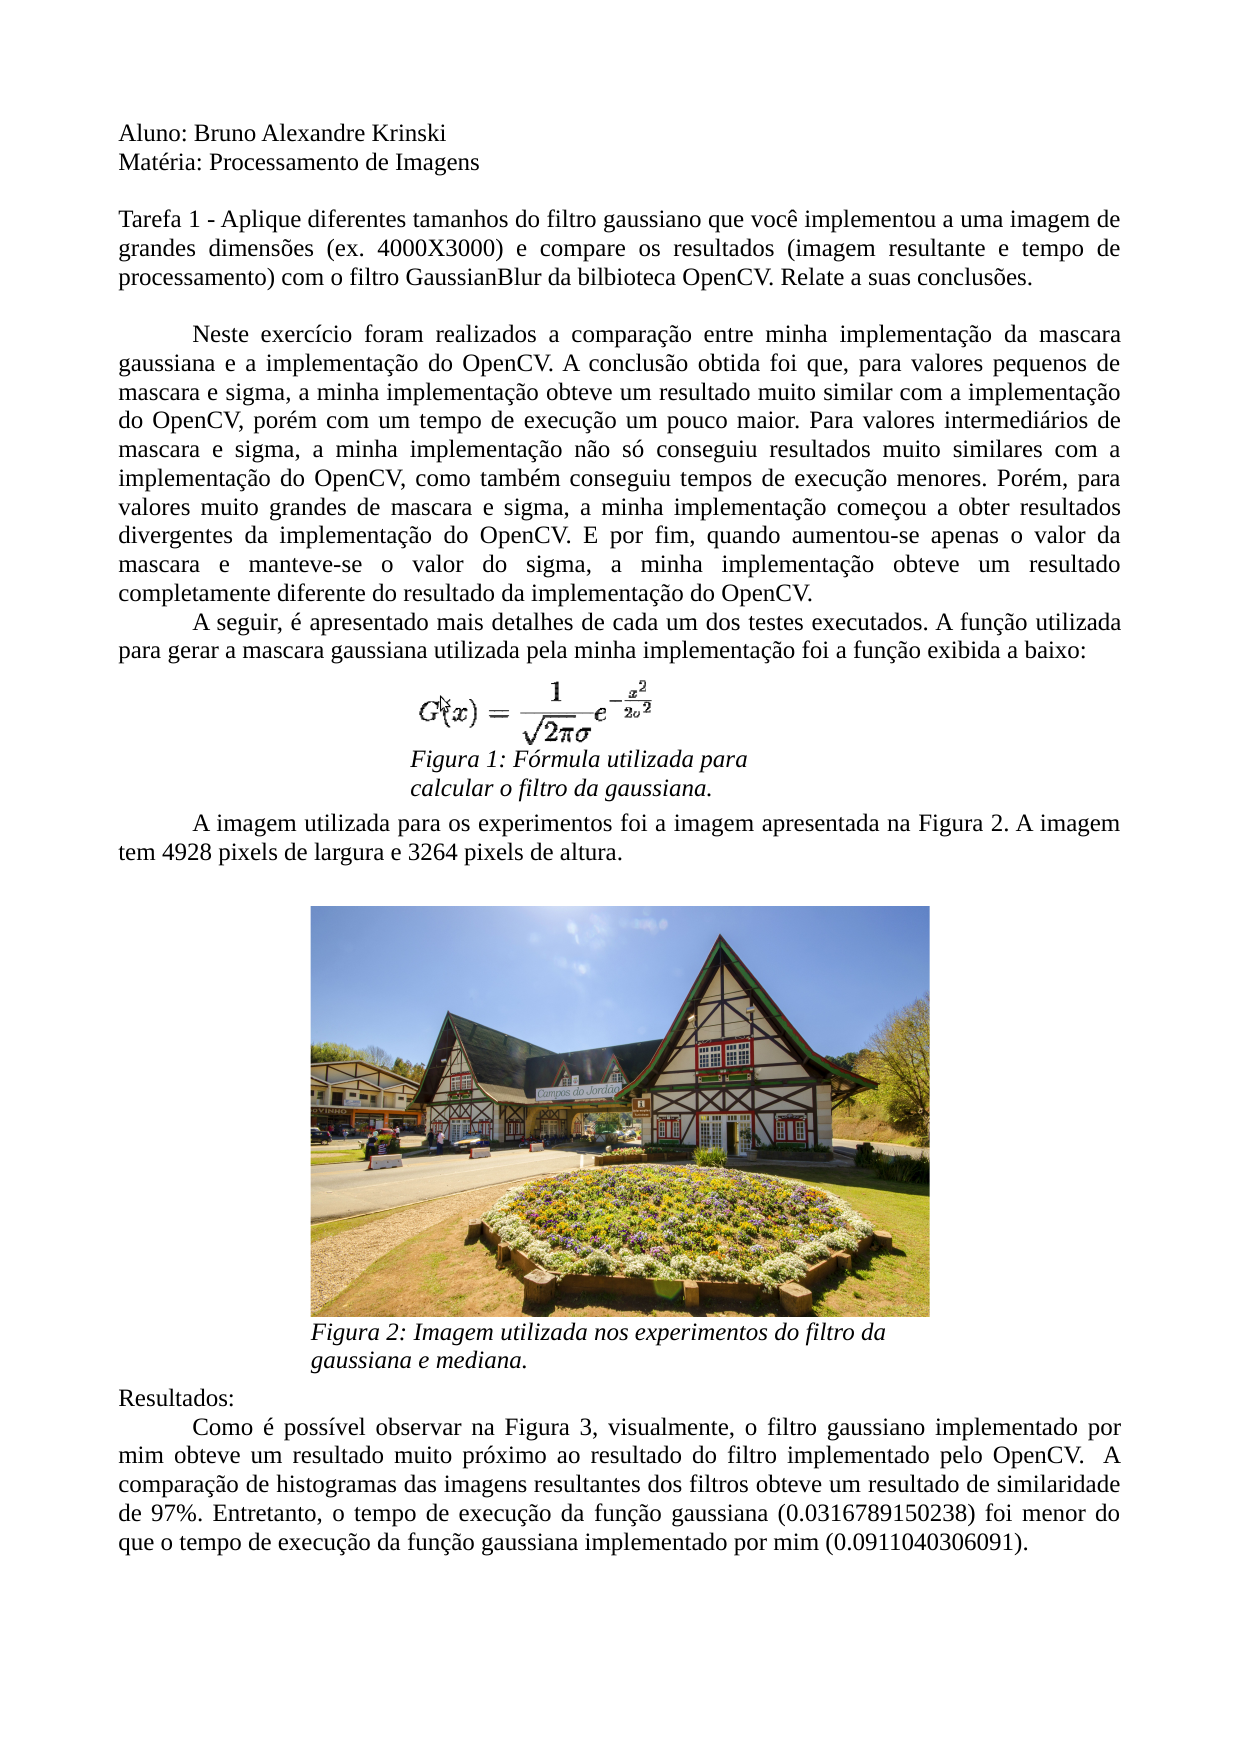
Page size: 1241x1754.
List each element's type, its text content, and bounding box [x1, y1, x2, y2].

picture [410, 676, 663, 745]
text A seguir, é apresentado mais detalhes de cada um dos testes executados. A função utilizada para gerar a mascara gaussiana utilizada pela minha implementação foi a função exibida a baixo: [118, 607, 1122, 664]
text A imagem utilizada para os experimentos foi a imagem apresentada na Figura 2. A imagem tem 4928 pixels de largura e 3264 pixels de altura. [118, 808, 1122, 866]
text Figura 2: Imagem utilizada nos experimentos do filtro da gaussiana e mediana. [311, 1317, 930, 1374]
text Figura 1: Fórmula utilizada para calcular o filtro da gaussiana. [410, 677, 830, 802]
picture [310, 906, 930, 1317]
text Tarefa 1 - Aplique diferentes tamanhos do filtro gaussiano que você implementou a uma imagem de grandes dimensões (ex. 4000X3000) e compare os resultados (imagem resultante e tempo de processamento) com o filtro GaussianBlur da bilbioteca OpenCV. Relate a suas conclusões. [118, 204, 1122, 291]
text Como é possível observar na Figura 3, visualmente, o filtro gaussiano implementado por mim obteve um resultado muito próximo ao resultado do filtro implementado pelo OpenCV. A comparação de histogramas das imagens resultantes dos filtros obteve um resultado de similaridade de 97%. Entretanto, o tempo de execução da função gaussiana (0.0316789150238) foi menor do que o tempo de execução da função gaussiana implementado por mim (0.0911040306091). [118, 1412, 1122, 1556]
text Resultados: [118, 1383, 1122, 1412]
text Matéria: Processamento de Imagens [118, 147, 1122, 176]
text Neste exercício foram realizados a comparação entre minha implementação da mascara gaussiana e a implementação do OpenCV. A conclusão obtida foi que, para valores pequenos de mascara e sigma, a minha implementação obteve um resultado muito similar com a implementação do OpenCV, porém com um tempo de execução um pouco maior. Para valores intermediários de mascara e sigma, a minha implementação não só conseguiu resultados muito similares com a implementação do OpenCV, como também conseguiu tempos de execução menores. Porém, para valores muito grandes de mascara e sigma, a minha implementação começou a obter resultados divergentes da implementação do OpenCV. E por fim, quando aumentou-se apenas o valor da mascara e manteve-se o valor do sigma, a minha implementação obteve um resultado completamente diferente do resultado da implementação do OpenCV. [118, 319, 1122, 607]
text Aluno: Bruno Alexandre Krinski [118, 118, 1122, 147]
